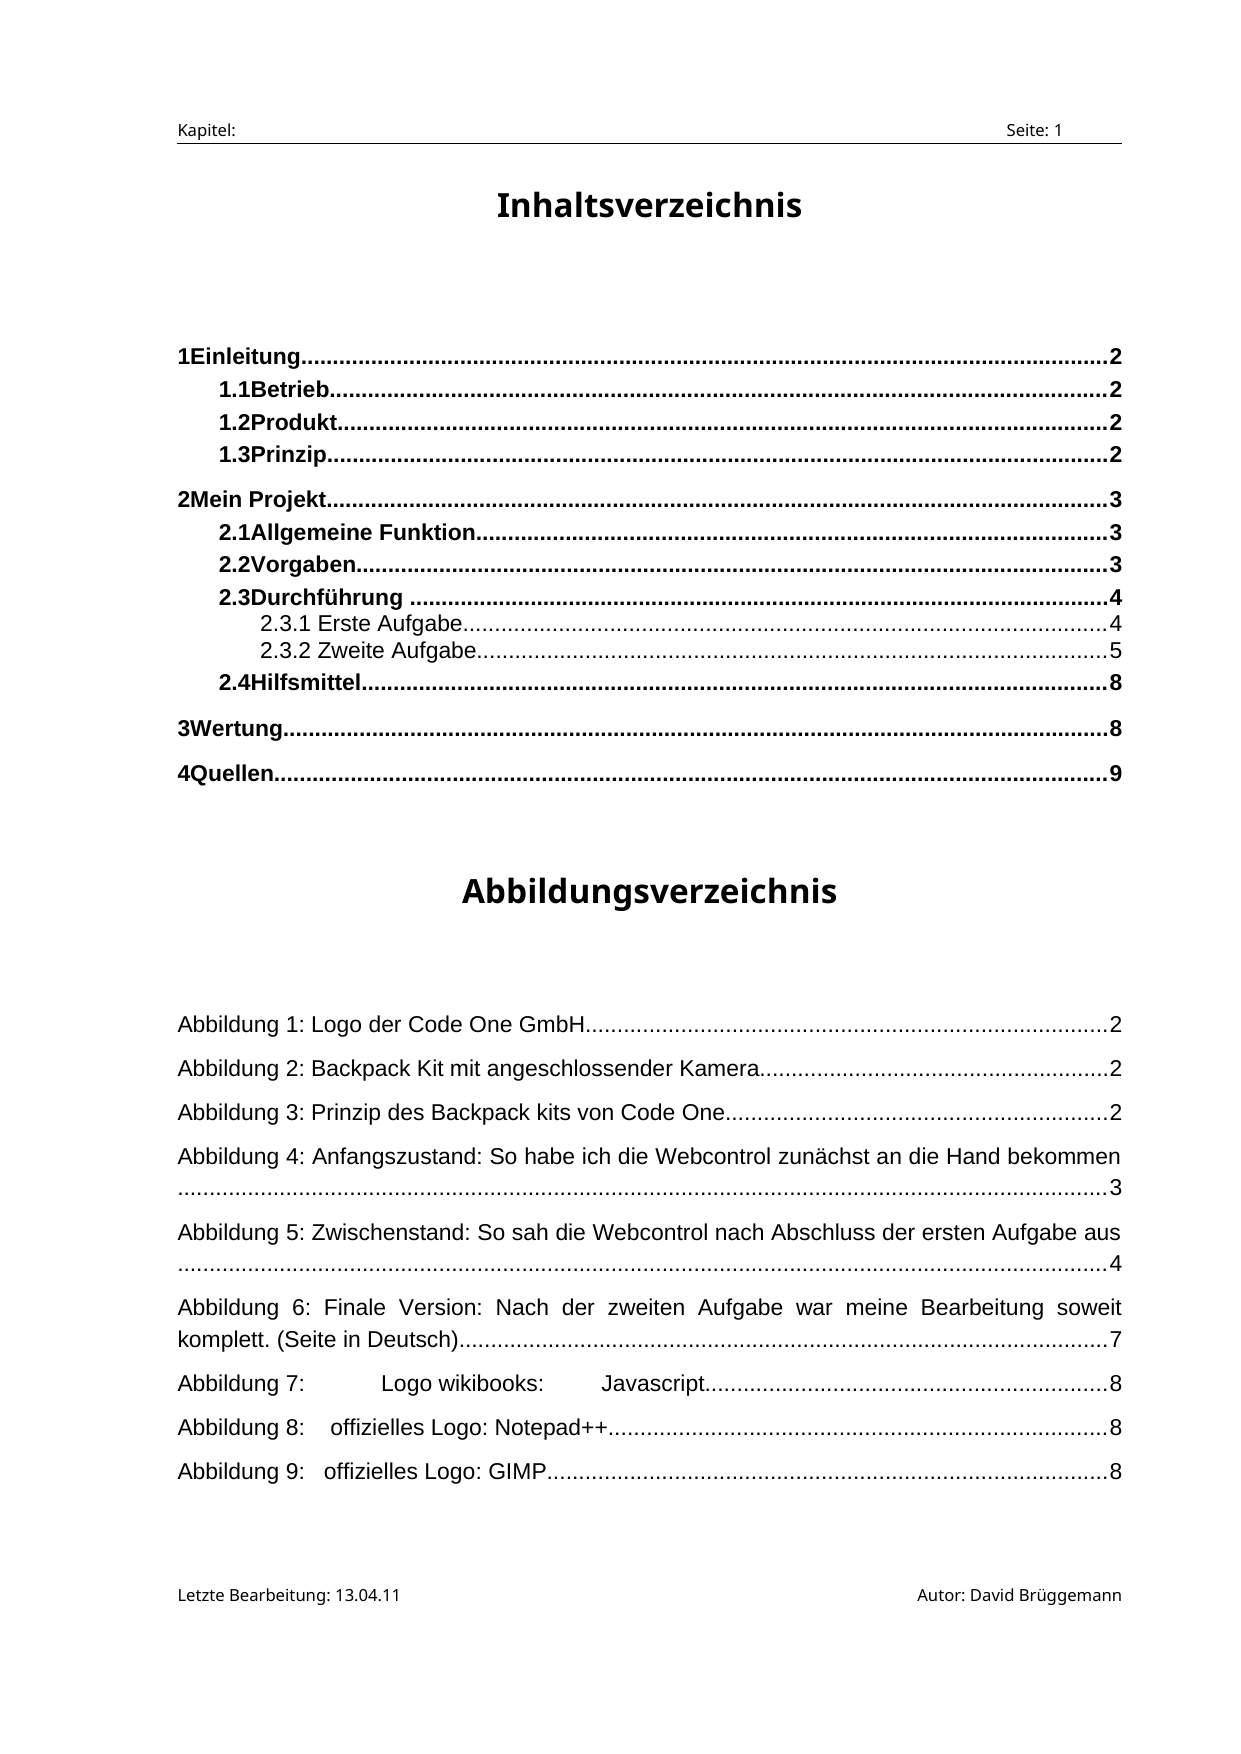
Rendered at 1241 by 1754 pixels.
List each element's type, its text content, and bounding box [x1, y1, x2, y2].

text 1Einleitung 2 [177, 343, 1122, 370]
text 2.2Vorgaben 3 [218, 551, 1122, 578]
text 2.1Allgemeine Funktion 3 [218, 519, 1122, 545]
text 2.3Durchführung 4 [218, 584, 1122, 610]
text Abbildung 5: Zwischenstand: So sah die Webcontrol nach Abschluss der ersten Aufgabe aus 4 [177, 1218, 1122, 1276]
text 1.1Betrieb 2 [218, 376, 1122, 402]
text 2.3.2 Zweite Aufgabe 5 [260, 637, 1122, 663]
text Abbildung 7: Logo wikibooks: Javascript 8 [177, 1370, 1122, 1396]
text 2Mein Projekt 3 [177, 486, 1122, 513]
text Abbildung 4: Anfangszustand: So habe ich die Webcontrol zunächst an die Hand bekommen 3 [177, 1143, 1122, 1201]
text Abbildung 9: offizielles Logo: GIMP 8 [177, 1458, 1122, 1484]
text Abbildung 1: Logo der Code One GmbH 2 [177, 1011, 1122, 1037]
text 3Wertung 8 [177, 714, 1122, 741]
text Abbildung 2: Backpack Kit mit angeschlossender Kamera 2 [177, 1055, 1122, 1081]
text Abbildung 3: Prinzip des Backpack kits von Code One 2 [177, 1099, 1122, 1125]
text Abbildung 8: offizielles Logo: Notepad++ 8 [177, 1414, 1122, 1440]
text 2.3.1 Erste Aufgabe 4 [260, 610, 1122, 637]
text Abbildung 6: Finale Version: Nach der zweiten Aufgabe war meine Bearbeitung soweit komplett. (Seite in Deutsch) 7 [177, 1294, 1122, 1352]
subtitle Inhaltsverzeichnis [177, 181, 1122, 227]
text 2.4Hilfsmittel 8 [218, 669, 1122, 696]
text 1.3Prinzip 2 [218, 441, 1122, 467]
text 4Quellen 9 [177, 759, 1122, 786]
subtitle Abbildungsverzeichnis [177, 867, 1122, 913]
text 1.2Produkt 2 [218, 408, 1122, 435]
